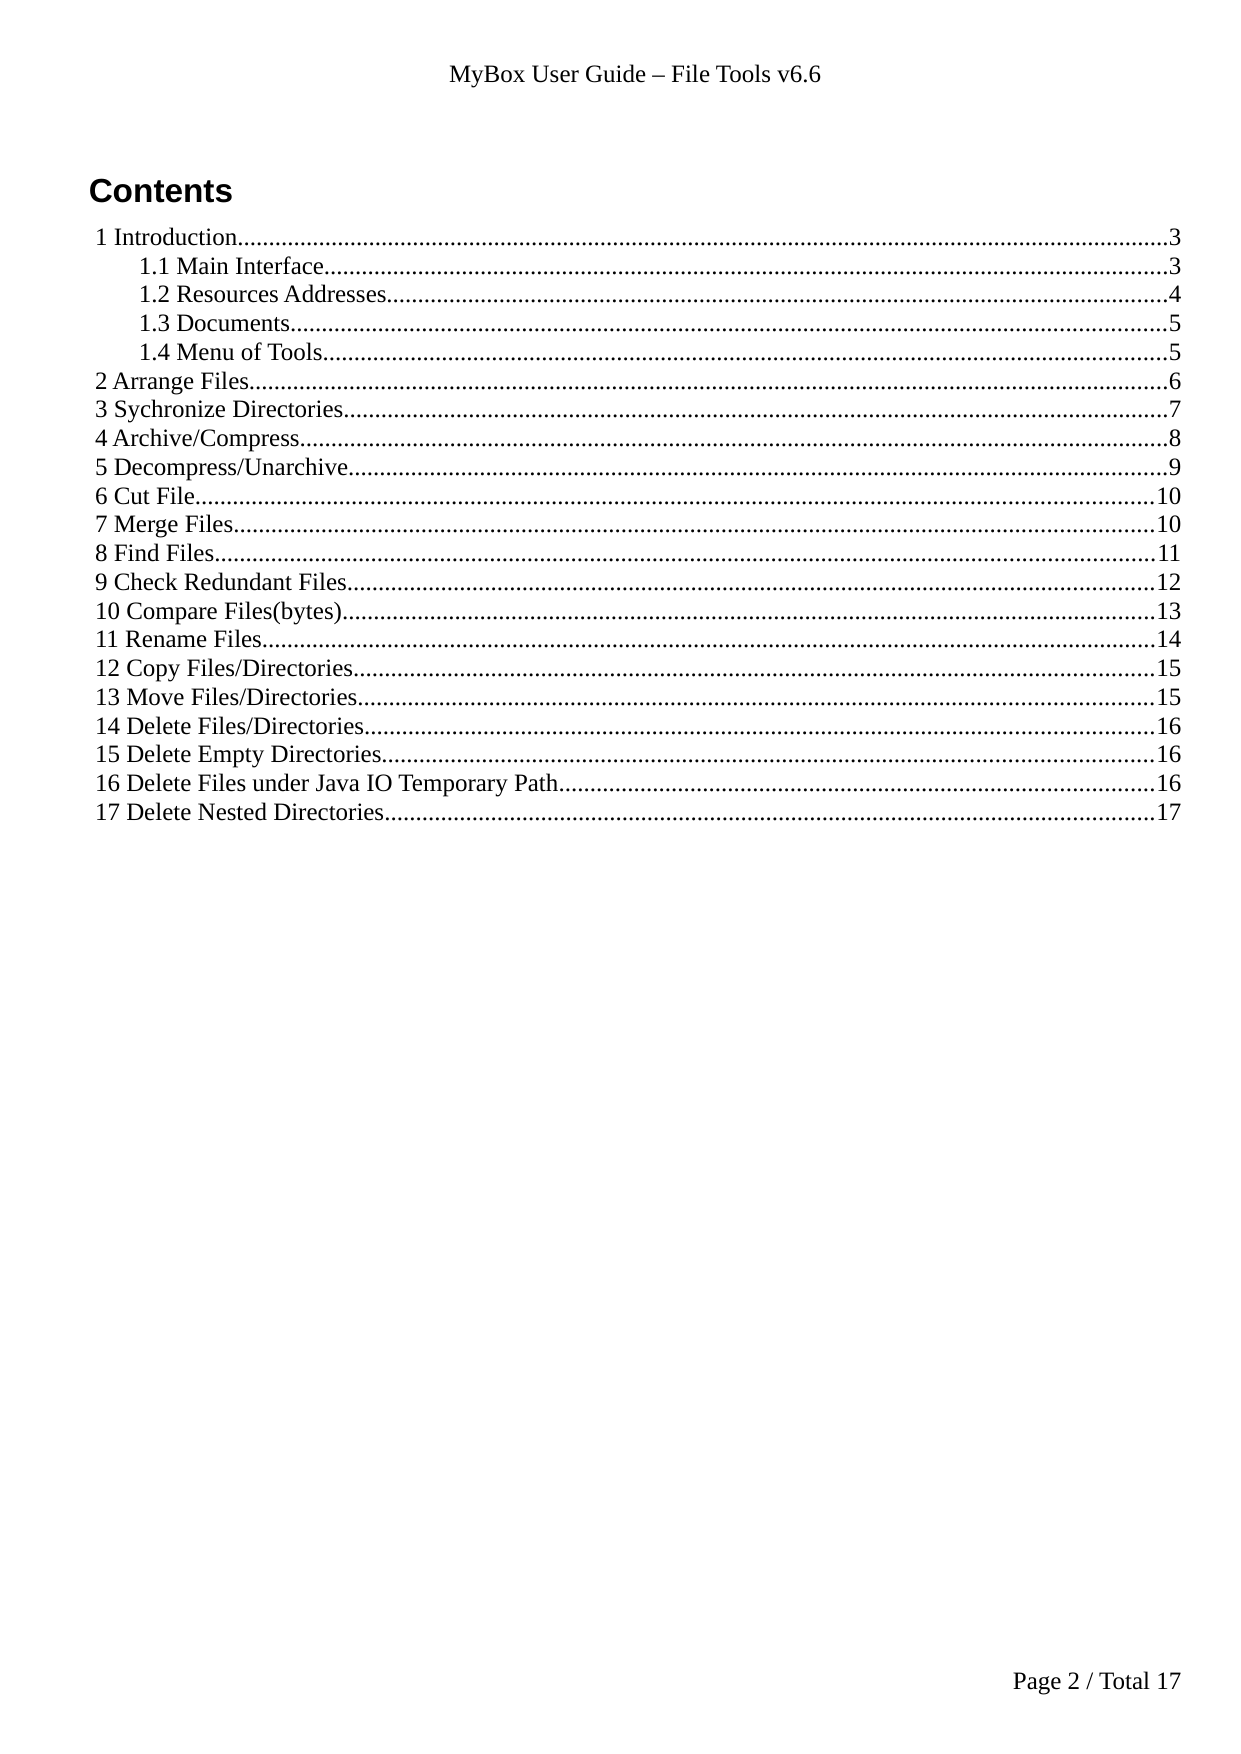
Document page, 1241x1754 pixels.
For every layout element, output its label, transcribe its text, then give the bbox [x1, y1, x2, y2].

text 15 Delete Empty Directories 16 [88, 739, 1181, 768]
text 14 Delete Files/Directories 16 [88, 711, 1181, 739]
text 12 Copy Files/Directories 15 [88, 653, 1181, 682]
text 16 Delete Files under Java IO Temporary Path 16 [88, 768, 1181, 797]
text 1.4 Menu of Tools 5 [132, 337, 1181, 366]
text 11 Rename Files 14 [88, 624, 1181, 653]
text 8 Find Files 11 [88, 538, 1181, 567]
text 2 Arrange Files 6 [88, 366, 1181, 394]
text 9 Check Redundant Files 12 [88, 567, 1181, 596]
text 1.3 Documents 5 [132, 308, 1181, 337]
text 6 Cut File 10 [88, 481, 1181, 509]
text 13 Move Files/Directories 15 [88, 682, 1181, 711]
text 1 Introduction 3 [88, 222, 1181, 251]
subtitle Contents [88, 171, 1181, 209]
text 10 Compare Files(bytes) 13 [88, 596, 1181, 624]
text 3 Sychronize Directories 7 [88, 394, 1181, 423]
text 1.1 Main Interface 3 [132, 251, 1181, 279]
text 5 Decompress/Unarchive 9 [88, 452, 1181, 481]
text 7 Merge Files 10 [88, 509, 1181, 538]
text 17 Delete Nested Directories 17 [88, 797, 1181, 826]
text 1.2 Resources Addresses 4 [132, 279, 1181, 308]
text 4 Archive/Compress 8 [88, 423, 1181, 452]
